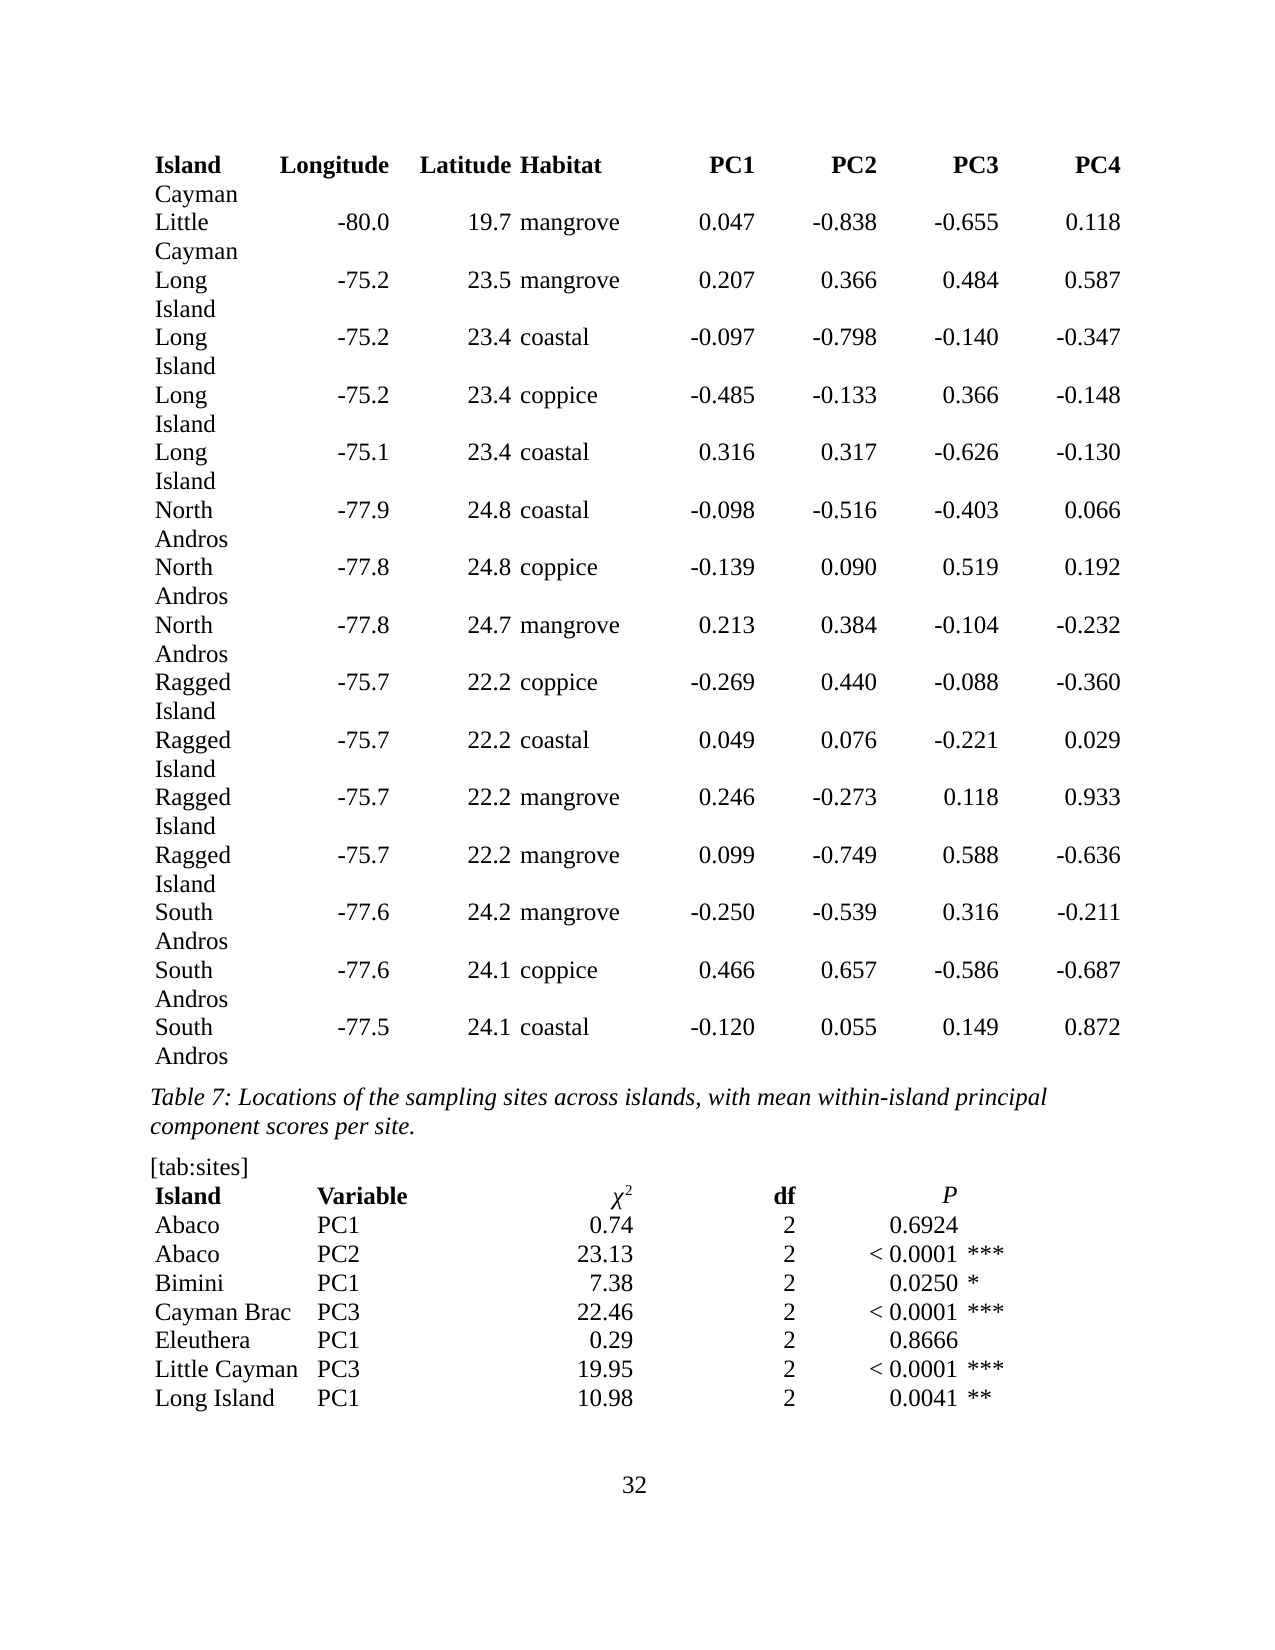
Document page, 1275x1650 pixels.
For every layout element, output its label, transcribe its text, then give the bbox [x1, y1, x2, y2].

table_cell -0.360 [1003, 668, 1125, 725]
table_cell -0.221 [881, 725, 1003, 782]
table_cell PC3 [313, 1297, 475, 1326]
table_header Longitude [272, 150, 394, 179]
table_header Latitude [394, 150, 516, 179]
table_cell Abaco [150, 1239, 312, 1268]
table_header PC2 [759, 150, 881, 179]
table_cell 0.872 [1003, 1013, 1125, 1070]
table_cell Cayman [150, 179, 272, 207]
table_cell 24.1 [394, 1013, 516, 1070]
table_cell 23.4 [394, 323, 516, 380]
table_cell 0.317 [759, 438, 881, 495]
table_cell 0.118 [1003, 208, 1125, 265]
table_cell PC1 [313, 1383, 475, 1412]
table_cell -75.7 [272, 668, 394, 725]
table_cell 0.149 [881, 1013, 1003, 1070]
table_cell 24.1 [394, 955, 516, 1012]
table_cell 0.657 [759, 955, 881, 1012]
table_cell 10.98 [475, 1383, 637, 1412]
table_cell -0.636 [1003, 840, 1125, 897]
table_cell -75.7 [272, 783, 394, 840]
table_cell [516, 179, 637, 207]
table_cell North Andros [150, 495, 272, 552]
table_cell 22.2 [394, 668, 516, 725]
table_cell -77.8 [272, 553, 394, 610]
table_cell Long Island [150, 323, 272, 380]
table_cell 0.519 [881, 553, 1003, 610]
table_cell PC1 [313, 1268, 475, 1297]
table_cell coastal [516, 1013, 637, 1070]
table_header [963, 1181, 1125, 1211]
table_cell coppice [516, 668, 637, 725]
table_cell 0.440 [759, 668, 881, 725]
table_cell -75.7 [272, 840, 394, 897]
table_cell PC3 [313, 1354, 475, 1383]
table_cell -0.211 [1003, 898, 1125, 955]
table_header PC3 [881, 150, 1003, 179]
table_cell mangrove [516, 208, 637, 265]
table_cell 19.95 [475, 1354, 637, 1383]
table_cell Ragged Island [150, 725, 272, 782]
table_cell -0.130 [1003, 438, 1125, 495]
table_cell coastal [516, 323, 637, 380]
table_cell 24.8 [394, 495, 516, 552]
table_cell -0.139 [638, 553, 759, 610]
table_header Habitat [516, 150, 637, 179]
table_cell -0.798 [759, 323, 881, 380]
table_cell coastal [516, 725, 637, 782]
table_cell mangrove [516, 783, 637, 840]
table_cell 0.366 [881, 380, 1003, 437]
table_cell 2 [638, 1354, 800, 1383]
table_cell 0.118 [881, 783, 1003, 840]
table_cell *** [963, 1297, 1125, 1326]
table_cell 0.466 [638, 955, 759, 1012]
table_cell 2 [638, 1211, 800, 1239]
table_cell coastal [516, 438, 637, 495]
table_cell coppice [516, 553, 637, 610]
table_cell 22.2 [394, 725, 516, 782]
table_cell -0.088 [881, 668, 1003, 725]
table_cell 2 [638, 1268, 800, 1297]
table_cell mangrove [516, 898, 637, 955]
table_cell South Andros [150, 1013, 272, 1070]
table_cell 24.8 [394, 553, 516, 610]
table_cell -0.104 [881, 610, 1003, 667]
table_cell -77.5 [272, 1013, 394, 1070]
table_cell < 0.0001 [800, 1297, 962, 1326]
table_cell [394, 179, 516, 207]
table_cell Ragged Island [150, 783, 272, 840]
table_cell * [963, 1268, 1125, 1297]
table_cell 0.8666 [800, 1326, 962, 1354]
table_cell 0.192 [1003, 553, 1125, 610]
table_cell 0.076 [759, 725, 881, 782]
table_cell 0.213 [638, 610, 759, 667]
table_cell 0.090 [759, 553, 881, 610]
table_header df [638, 1181, 800, 1211]
table_cell 0.055 [759, 1013, 881, 1070]
table_cell 22.2 [394, 783, 516, 840]
text Table 7: Locations of the sampling sites across islands, with mean within-island principal component scores per site. [150, 1082, 1125, 1140]
table_cell South Andros [150, 955, 272, 1012]
table_cell 0.316 [638, 438, 759, 495]
table_cell North Andros [150, 553, 272, 610]
table_cell 22.2 [394, 840, 516, 897]
table_cell coppice [516, 380, 637, 437]
table_cell ** [963, 1383, 1125, 1412]
table_cell 2 [638, 1239, 800, 1268]
table_cell 0.29 [475, 1326, 637, 1354]
table_cell 19.7 [394, 208, 516, 265]
table_cell Abaco [150, 1211, 312, 1239]
table_cell -75.1 [272, 438, 394, 495]
table_cell Bimini [150, 1268, 312, 1297]
table_cell [963, 1211, 1125, 1239]
table_cell 0.207 [638, 265, 759, 322]
table_cell 0.484 [881, 265, 1003, 322]
table_cell -0.097 [638, 323, 759, 380]
table_cell Little Cayman [150, 1354, 312, 1383]
table_cell -0.485 [638, 380, 759, 437]
table_cell -77.6 [272, 898, 394, 955]
table_cell mangrove [516, 840, 637, 897]
table_cell -75.7 [272, 725, 394, 782]
table_cell -0.098 [638, 495, 759, 552]
table_header [800, 1181, 962, 1211]
table_cell [881, 179, 1003, 207]
table_header PC4 [1003, 150, 1125, 179]
table_cell mangrove [516, 610, 637, 667]
table_cell 7.38 [475, 1268, 637, 1297]
table_header Variable [313, 1181, 475, 1211]
table_cell 0.316 [881, 898, 1003, 955]
table_cell 0.066 [1003, 495, 1125, 552]
table_cell -0.655 [881, 208, 1003, 265]
table_cell -80.0 [272, 208, 394, 265]
table_cell 23.4 [394, 380, 516, 437]
table_cell 0.366 [759, 265, 881, 322]
table_cell 24.7 [394, 610, 516, 667]
table_cell North Andros [150, 610, 272, 667]
text [tab:sites] [150, 1152, 1125, 1181]
table_cell Long Island [150, 438, 272, 495]
table_cell 23.5 [394, 265, 516, 322]
table_cell [272, 179, 394, 207]
table_cell -0.586 [881, 955, 1003, 1012]
table_cell -0.269 [638, 668, 759, 725]
table_cell 24.2 [394, 898, 516, 955]
table_cell -0.626 [881, 438, 1003, 495]
table_cell Long Island [150, 1383, 312, 1412]
table_cell *** [963, 1354, 1125, 1383]
table_cell [638, 179, 759, 207]
table_cell Long Island [150, 380, 272, 437]
table_header [475, 1181, 637, 1211]
table_cell [759, 179, 881, 207]
table_cell -0.120 [638, 1013, 759, 1070]
table_cell coastal [516, 495, 637, 552]
table_cell 0.933 [1003, 783, 1125, 840]
table_cell -75.2 [272, 265, 394, 322]
table_cell 0.049 [638, 725, 759, 782]
table_cell -77.8 [272, 610, 394, 667]
table_cell Ragged Island [150, 840, 272, 897]
table_cell 0.587 [1003, 265, 1125, 322]
table_cell PC1 [313, 1326, 475, 1354]
table_cell -0.838 [759, 208, 881, 265]
table_cell -0.403 [881, 495, 1003, 552]
table_cell [1003, 179, 1125, 207]
table_cell 0.0250 [800, 1268, 962, 1297]
table_cell 0.588 [881, 840, 1003, 897]
table_cell Ragged Island [150, 668, 272, 725]
table_cell 0.246 [638, 783, 759, 840]
table_cell -0.133 [759, 380, 881, 437]
table_cell Little Cayman [150, 208, 272, 265]
table_cell 23.4 [394, 438, 516, 495]
table_cell Long Island [150, 265, 272, 322]
table_cell -0.232 [1003, 610, 1125, 667]
table_cell -0.516 [759, 495, 881, 552]
table_cell South Andros [150, 898, 272, 955]
table_cell [963, 1326, 1125, 1354]
table_cell -77.9 [272, 495, 394, 552]
table_cell 2 [638, 1326, 800, 1354]
table_cell Eleuthera [150, 1326, 312, 1354]
table_cell -0.347 [1003, 323, 1125, 380]
table_cell 2 [638, 1297, 800, 1326]
table_cell -77.6 [272, 955, 394, 1012]
table_cell -75.2 [272, 380, 394, 437]
table_cell coppice [516, 955, 637, 1012]
table_cell PC2 [313, 1239, 475, 1268]
table_cell 0.384 [759, 610, 881, 667]
table_cell -0.749 [759, 840, 881, 897]
table_cell -0.273 [759, 783, 881, 840]
table_cell -0.140 [881, 323, 1003, 380]
table_cell 0.099 [638, 840, 759, 897]
table_cell < 0.0001 [800, 1239, 962, 1268]
table_cell -75.2 [272, 323, 394, 380]
table_cell 0.74 [475, 1211, 637, 1239]
table_cell 0.047 [638, 208, 759, 265]
table_cell 0.6924 [800, 1211, 962, 1239]
table_cell PC1 [313, 1211, 475, 1239]
table_cell -0.539 [759, 898, 881, 955]
table_cell 0.0041 [800, 1383, 962, 1412]
table_header Island [150, 150, 272, 179]
table_cell Cayman Brac [150, 1297, 312, 1326]
table_header PC1 [638, 150, 759, 179]
table_cell 23.13 [475, 1239, 637, 1268]
table_cell *** [963, 1239, 1125, 1268]
table_cell 2 [638, 1383, 800, 1412]
table_cell -0.250 [638, 898, 759, 955]
table_cell < 0.0001 [800, 1354, 962, 1383]
table_cell 0.029 [1003, 725, 1125, 782]
table_cell -0.687 [1003, 955, 1125, 1012]
table_cell mangrove [516, 265, 637, 322]
table_header Island [150, 1181, 312, 1211]
table_cell 22.46 [475, 1297, 637, 1326]
table_cell -0.148 [1003, 380, 1125, 437]
